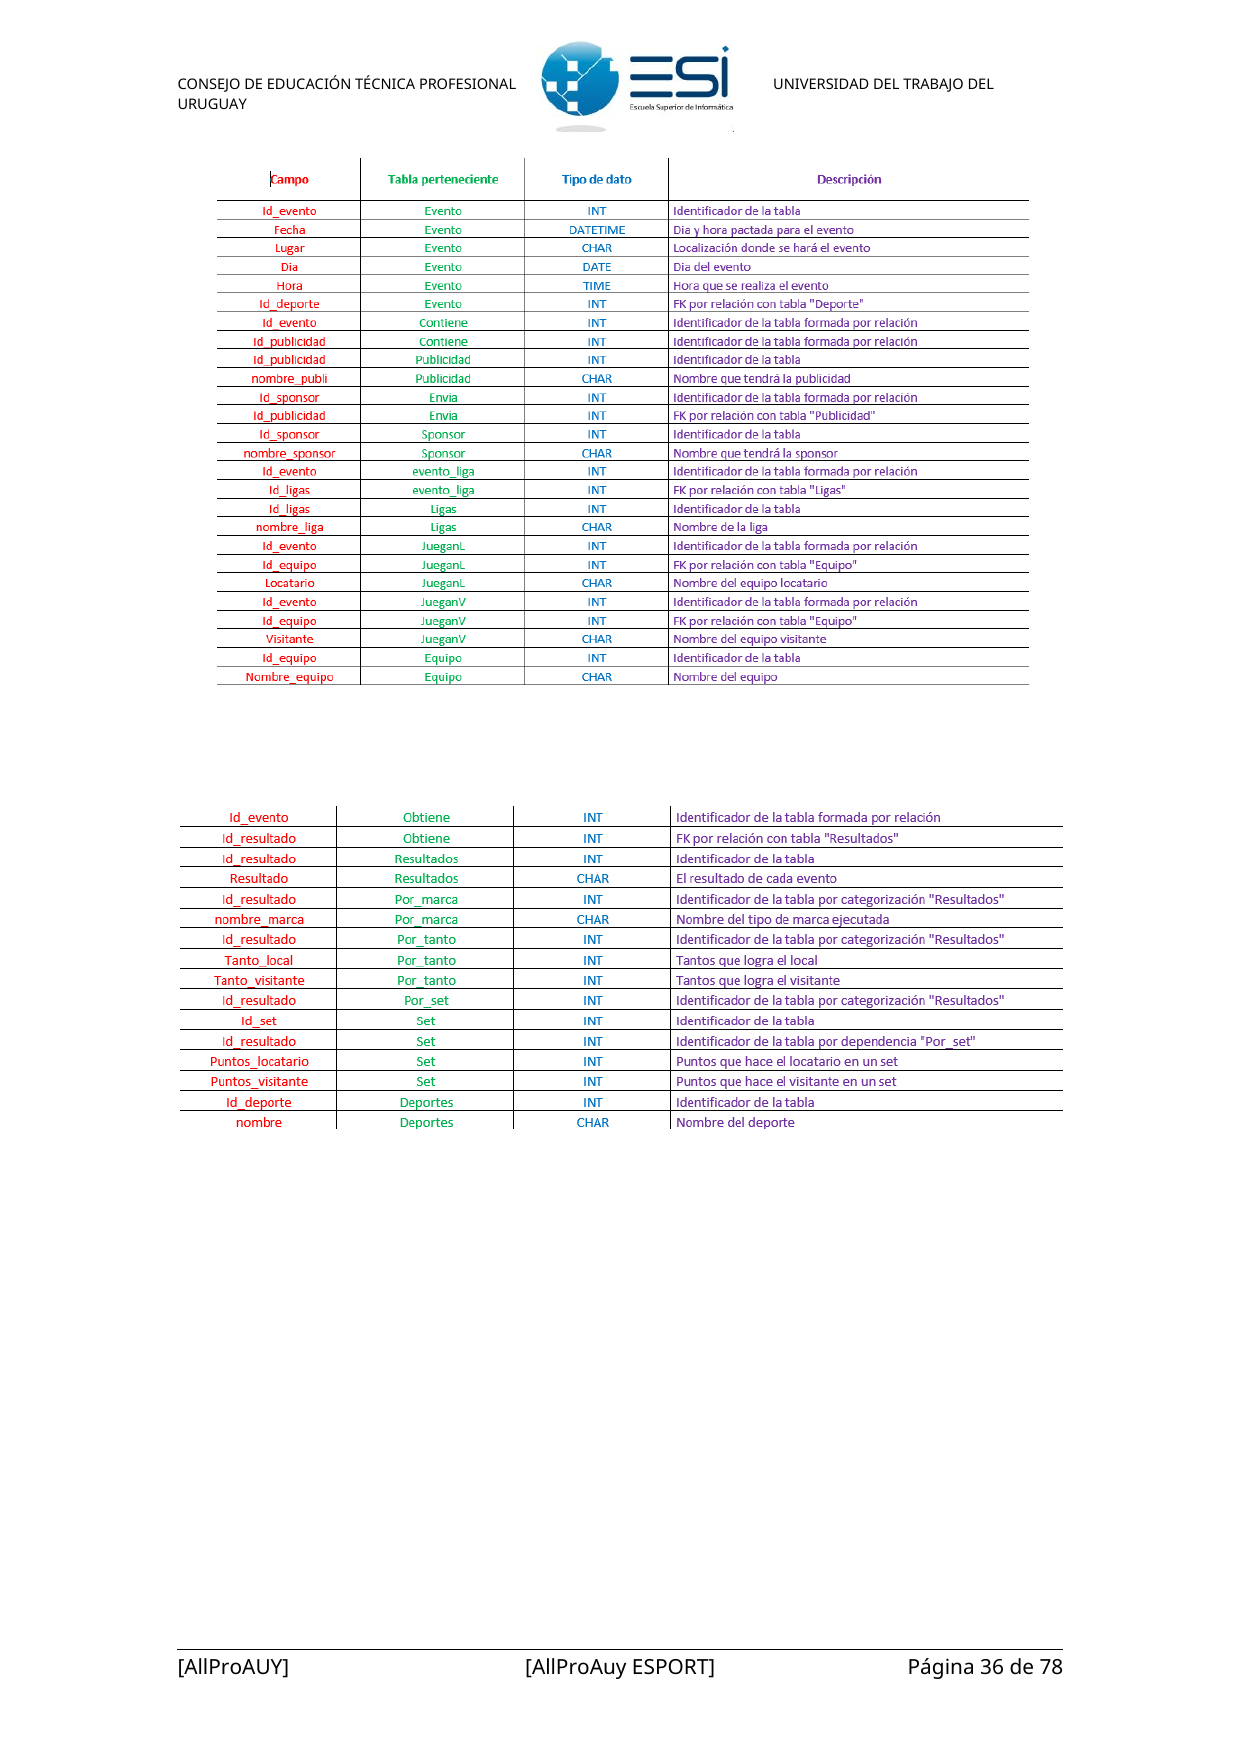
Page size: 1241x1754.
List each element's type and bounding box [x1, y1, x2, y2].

picture [177, 806, 1063, 1129]
picture [534, 39, 734, 132]
picture [177, 147, 1063, 685]
